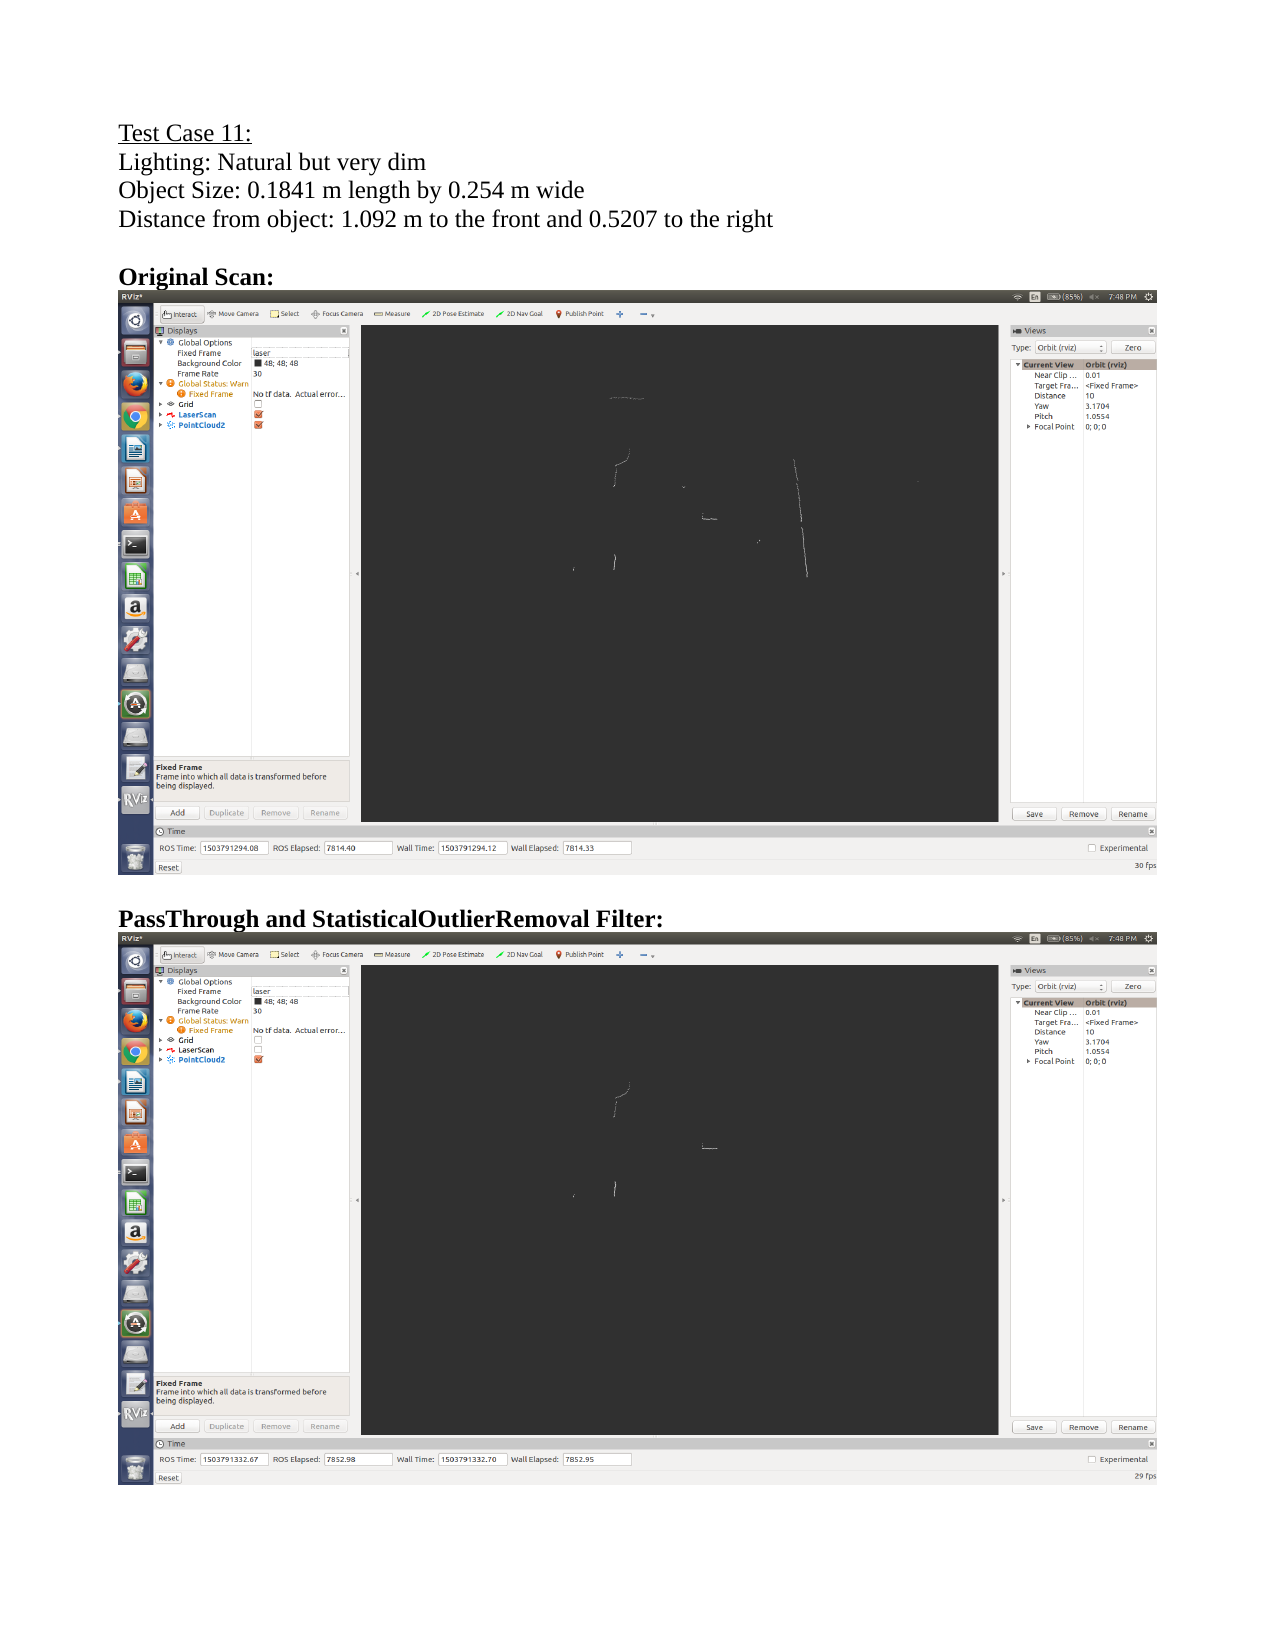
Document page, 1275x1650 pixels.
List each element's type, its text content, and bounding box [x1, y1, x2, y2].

picture [118, 932, 1157, 1485]
text Distance from object: 1.092 m to the front and 0.5207 to the right [118, 204, 1157, 233]
text Test Case 11: [118, 118, 1157, 147]
text Lighting: Natural but very dim [118, 147, 1157, 176]
text Original Scan: [118, 262, 1157, 290]
text PassThrough and StatisticalOutlierRemoval Filter: [118, 904, 1157, 932]
picture [118, 290, 1157, 875]
text Object Size: 0.1841 m length by 0.254 m wide [118, 176, 1157, 204]
